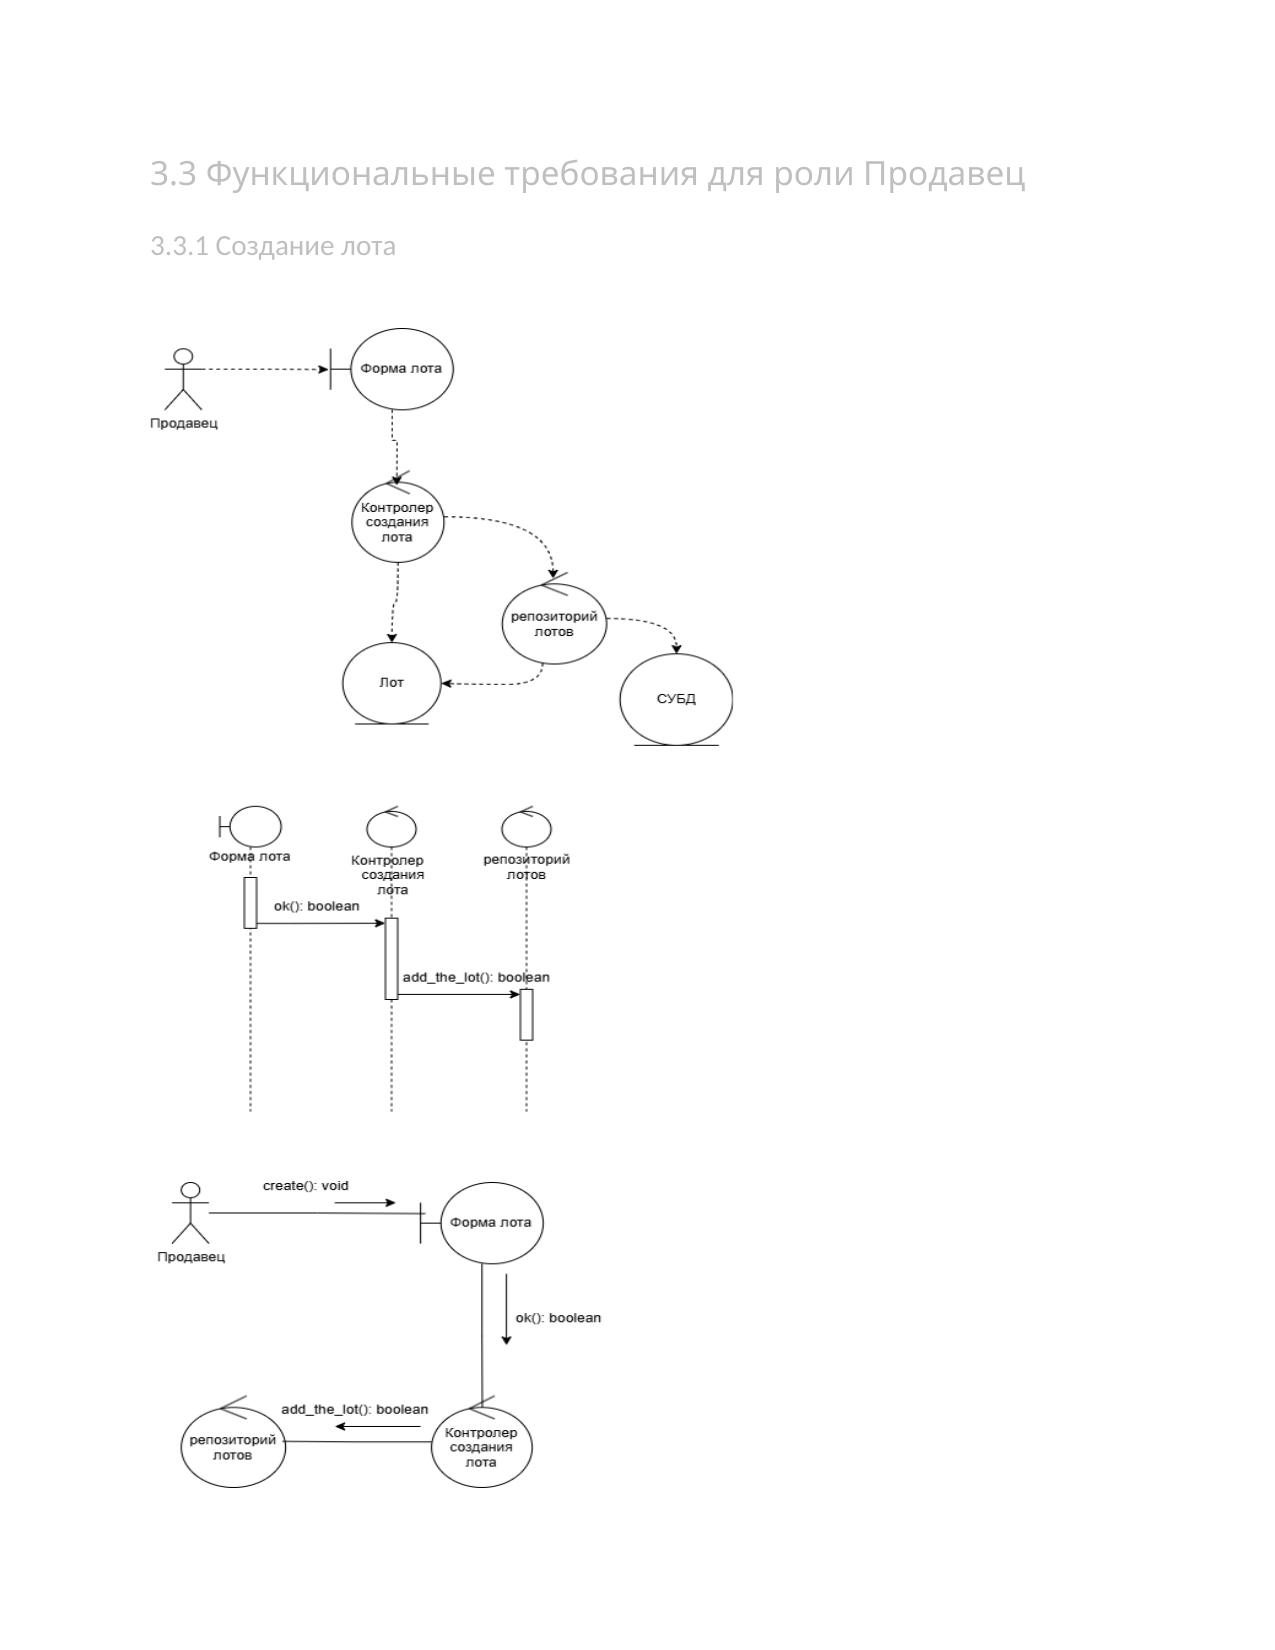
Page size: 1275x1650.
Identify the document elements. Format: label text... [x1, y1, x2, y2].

subtitle 3.3 Функциональные требования для роли Продавец [150, 150, 1125, 195]
subtitle 3.3.1 Создание лота [150, 227, 1125, 263]
